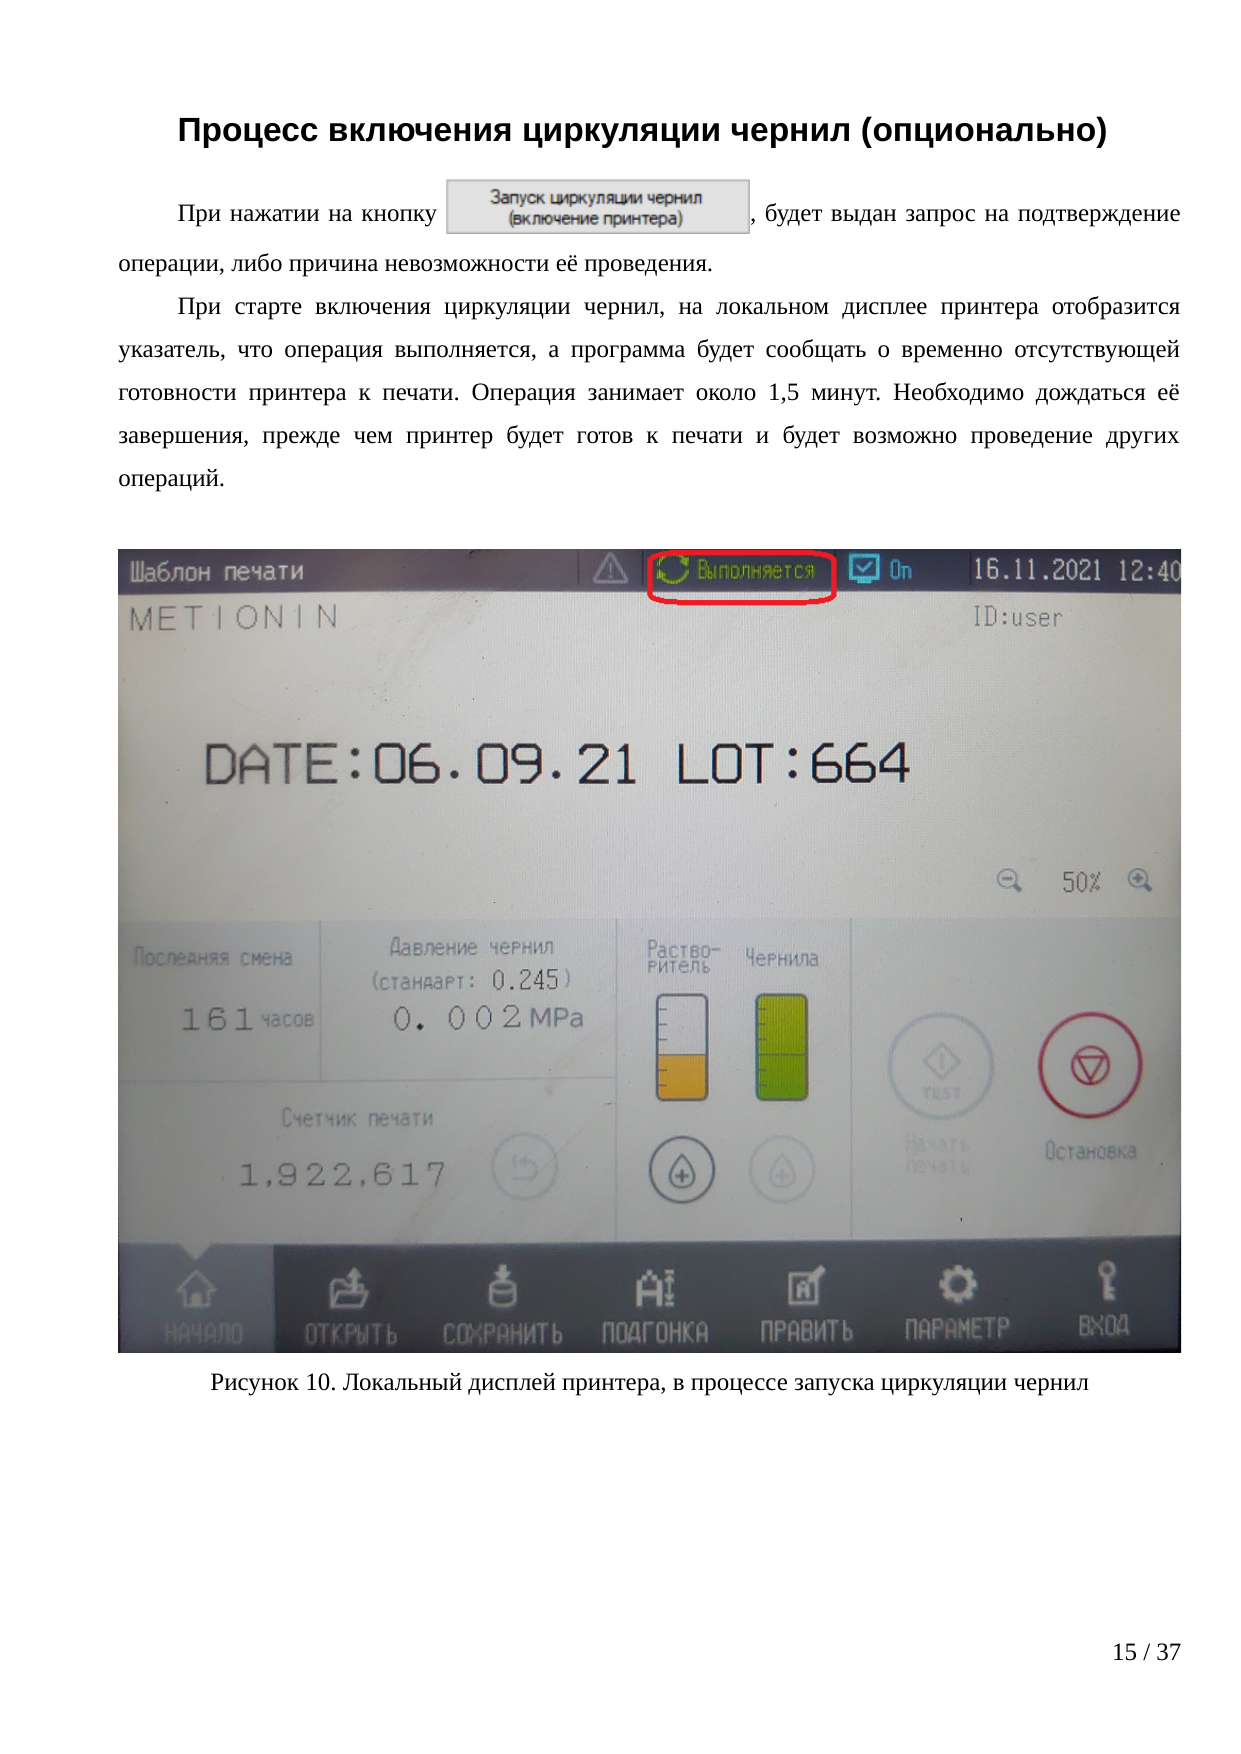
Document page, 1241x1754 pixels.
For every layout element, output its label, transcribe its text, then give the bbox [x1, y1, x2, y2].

picture [118, 549, 1182, 1353]
picture [446, 179, 750, 234]
text При старте включения циркуляции чернил, на локальном дисплее принтера отобразится указатель, что операция выполняется, а программа будет сообщать о временно отсутствующей готовности принтера к печати. Операция занимает около 1,5 минут. Необходимо дождаться её завершения, прежде чем принтер будет готов к печати и будет возможно проведение других операций. [118, 291, 1181, 492]
subtitle Процесс включения циркуляции чернил (опционально) [177, 109, 1181, 148]
text Рисунок 10. Локальный дисплей принтера, в процессе запуска циркуляции чернил [118, 1367, 1181, 1396]
text При нажатии на кнопку , будет выдан запрос на подтверждение операции, либо причина невозможности её проведения. [118, 180, 1181, 277]
